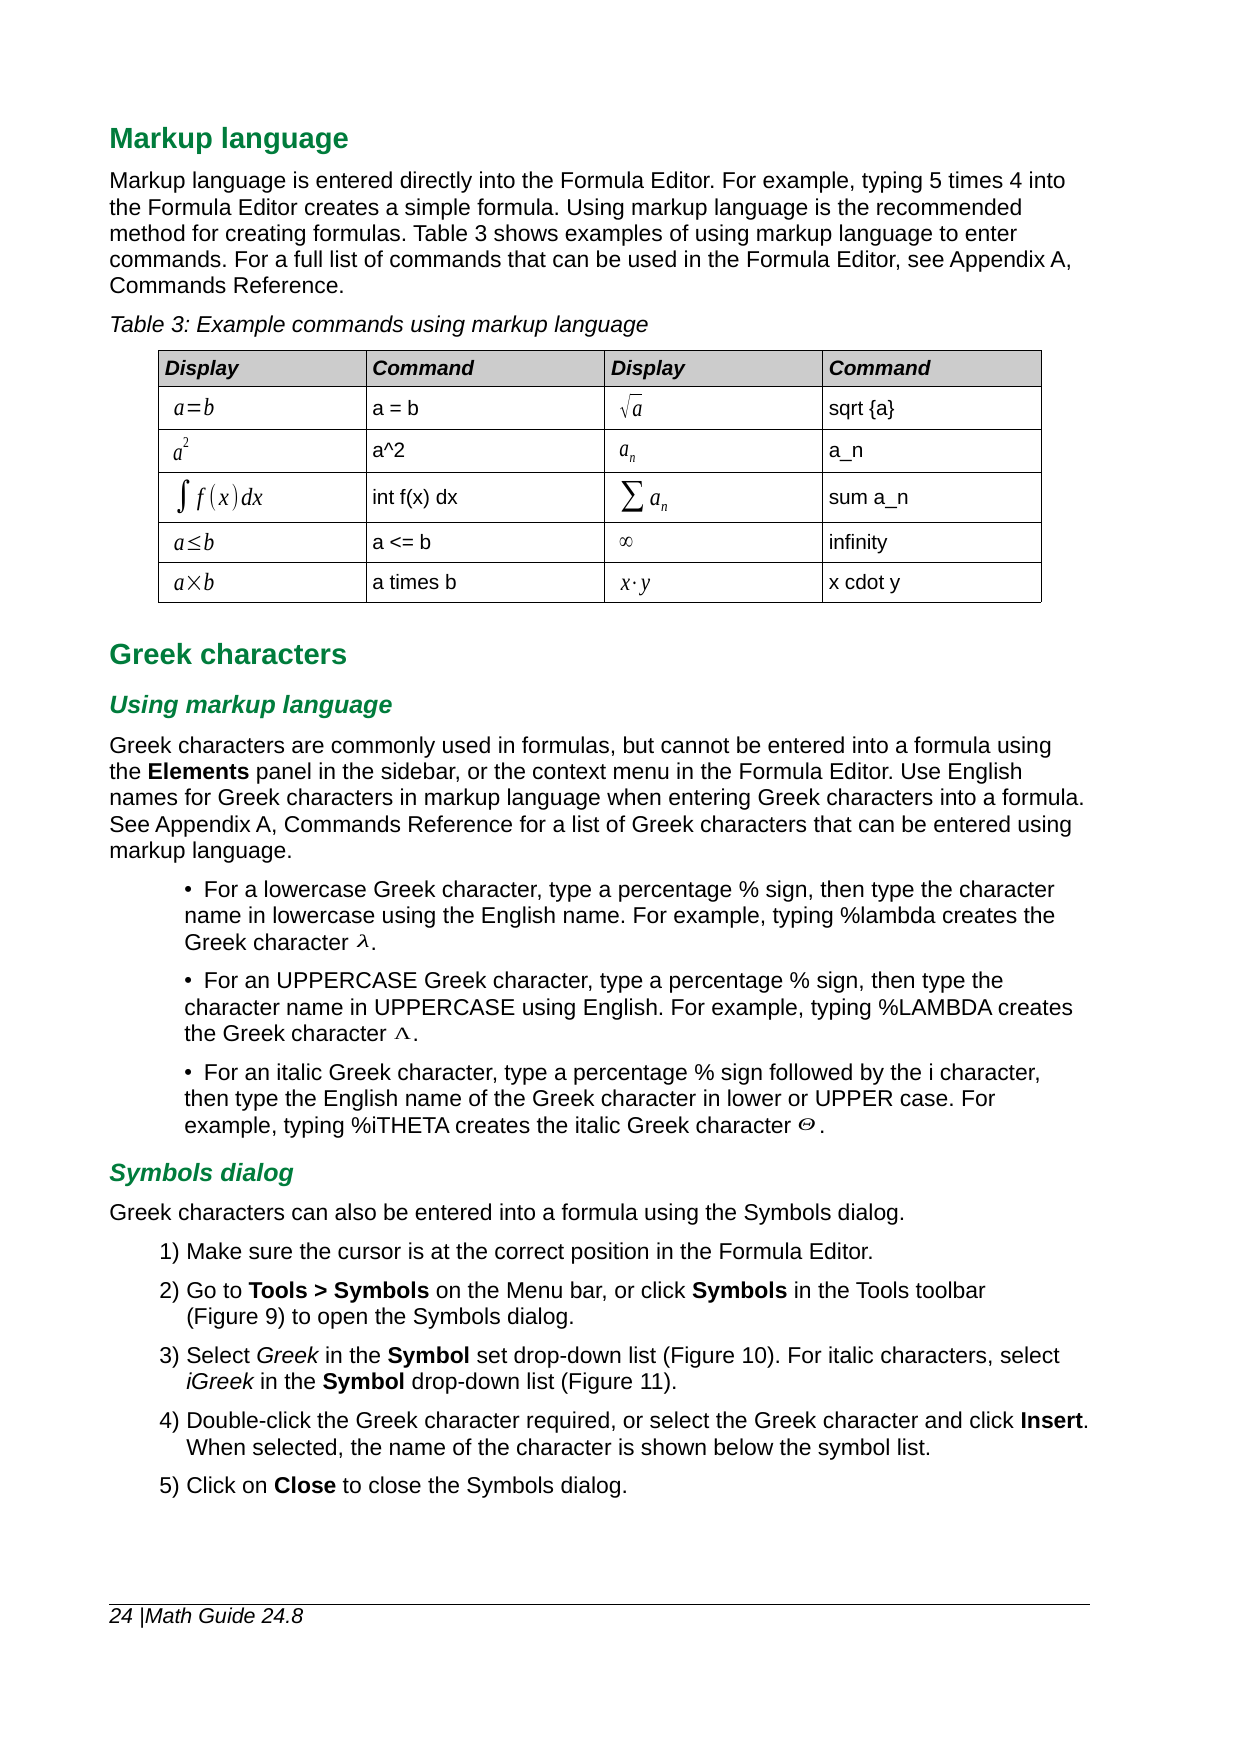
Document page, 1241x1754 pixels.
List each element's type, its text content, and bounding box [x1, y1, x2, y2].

text Greek characters can also be entered into a formula using the Symbols dialog. [109, 1199, 1090, 1225]
table_cell int f(x) dx [367, 473, 604, 522]
table_cell a <= b [367, 523, 604, 562]
table_header Display [605, 351, 822, 386]
subtitle Greek characters [109, 637, 1090, 671]
table_cell x cdot y [823, 563, 1041, 602]
table_cell [605, 387, 822, 428]
list For an italic Greek character, type a percentage % sign followed by the i character, then type the English name of the Greek character in lower or UPPER case. For example, typing %iTHETA creates the italic Greek character . [184, 1059, 1090, 1138]
table_cell [159, 563, 366, 602]
text Table 3: Example commands using markup language [109, 311, 1090, 338]
list Select Greek in the Symbol set drop-down list (Figure 10). For italic characters, select iGreek in the Symbol drop-down list (Figure 11). [186, 1342, 1090, 1394]
subtitle Symbols dialog [109, 1158, 1090, 1186]
list Click on Close to close the Symbols dialog. [186, 1472, 1090, 1499]
table_cell a^2 [367, 430, 604, 472]
subtitle Using markup language [109, 690, 1090, 719]
list Double-click the Greek character required, or select the Greek character and click Insert. When selected, the name of the character is shown below the symbol list. [186, 1407, 1090, 1460]
table_cell [605, 473, 822, 522]
table_cell [159, 523, 366, 562]
subtitle Markup language [109, 121, 1090, 154]
list Go to Tools > Symbols on the Menu bar, or click Symbols in the Tools toolbar (Figure 9) to open the Symbols dialog. [186, 1277, 1090, 1329]
table_cell a times b [367, 563, 604, 602]
table_cell [159, 430, 366, 472]
table_cell sqrt {a} [823, 387, 1041, 428]
table_header Command [823, 351, 1041, 386]
table_header Display [159, 351, 366, 386]
table_cell [605, 430, 822, 472]
text Markup language is entered directly into the Formula Editor. For example, typing 5 times 4 into the Formula Editor creates a simple formula. Using markup language is the recommended method for creating formulas. Table 3 shows examples of using markup language to enter commands. For a full list of commands that can be used in the Formula Editor, see Appendix A, Commands Reference. [109, 167, 1090, 299]
table_cell sum a_n [823, 473, 1041, 522]
list For an UPPERCASE Greek character, type a percentage % sign, then type the character name in UPPERCASE using English. For example, typing %LAMBDA creates the Greek character . [184, 967, 1090, 1047]
text Greek characters are commonly used in formulas, but cannot be entered into a formula using the Elements panel in the sidebar, or the context menu in the Formula Editor. Use English names for Greek characters in markup language when entering Greek characters into a formula. See Appendix A, Commands Reference for a list of Greek characters that can be entered using markup language. [109, 732, 1090, 863]
table_cell a_n [823, 430, 1041, 472]
table_cell [159, 387, 366, 428]
table_cell a = b [367, 387, 604, 428]
list For a lowercase Greek character, type a percentage % sign, then type the character name in lowercase using the English name. For example, typing %lambda creates the Greek character . [184, 876, 1090, 955]
list Make sure the cursor is at the correct position in the Formula Editor. [186, 1238, 1090, 1264]
table_cell [605, 563, 822, 602]
table_header Command [367, 351, 604, 386]
table_cell [159, 473, 366, 522]
table_cell infinity [823, 523, 1041, 562]
table_cell [605, 523, 822, 562]
